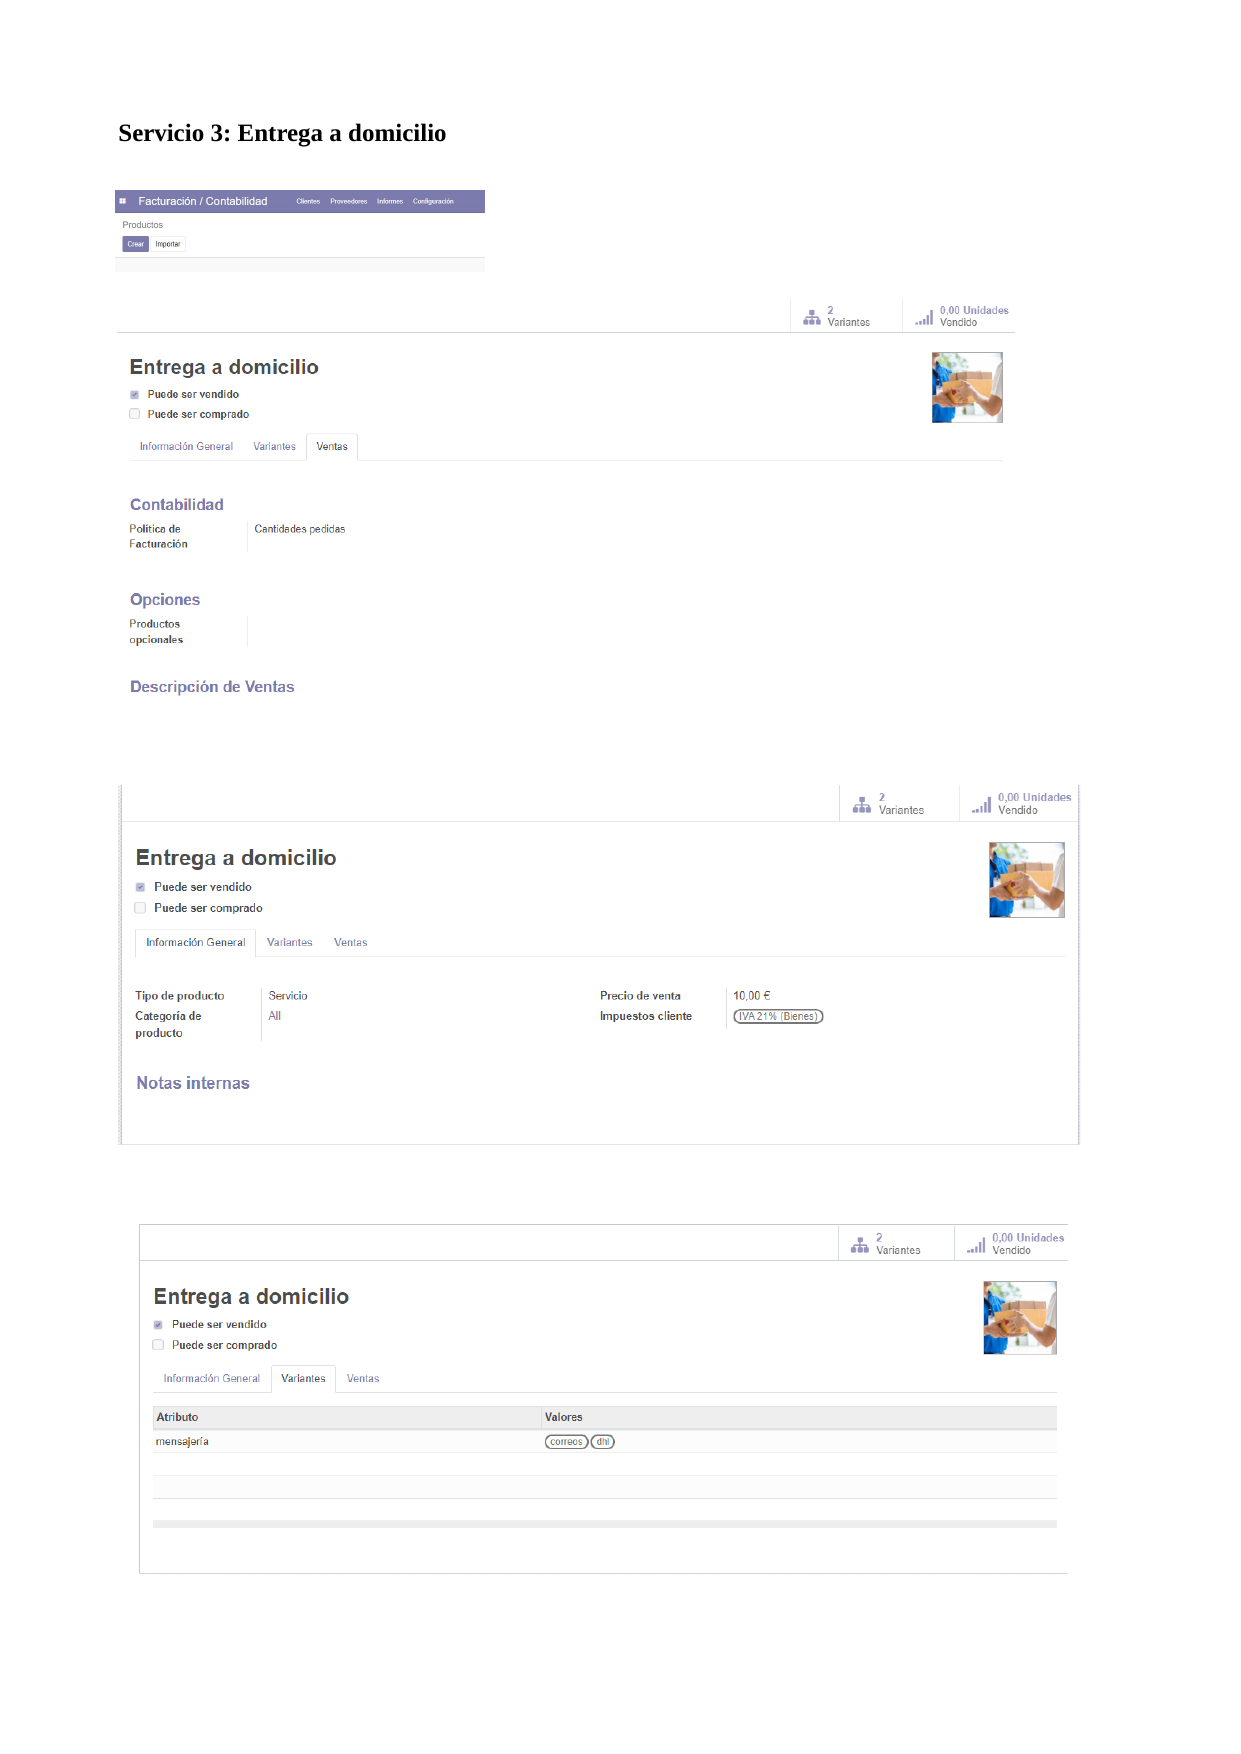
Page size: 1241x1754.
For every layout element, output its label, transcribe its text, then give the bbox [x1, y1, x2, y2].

text Servicio 3: Entrega a domicilio [118, 118, 1122, 147]
picture [117, 298, 1015, 741]
picture [118, 785, 1081, 1145]
picture [138, 1224, 1068, 1574]
picture [115, 190, 485, 272]
